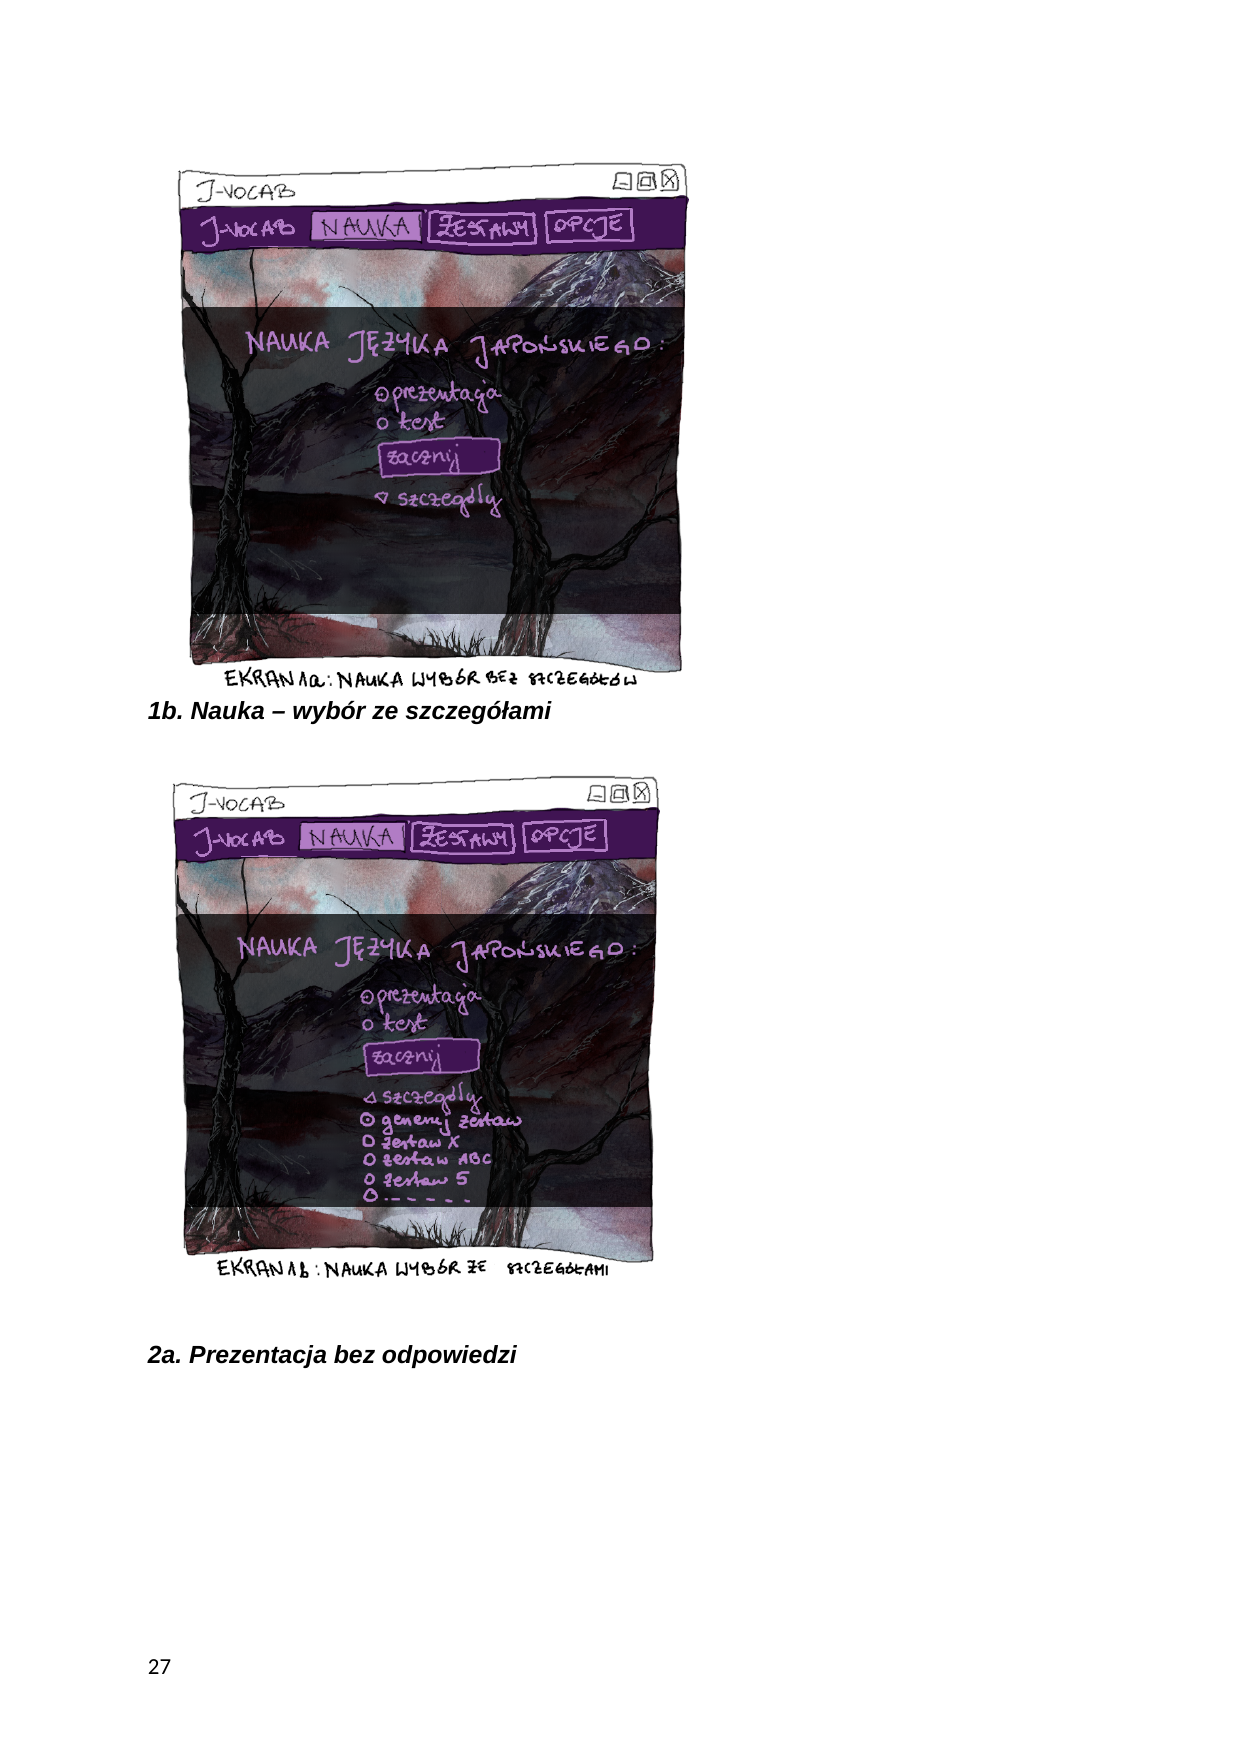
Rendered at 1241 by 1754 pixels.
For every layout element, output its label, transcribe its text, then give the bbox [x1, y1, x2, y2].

subtitle 1b. Nauka – wybór ze szczegółami [148, 148, 1093, 725]
picture [148, 147, 714, 695]
picture [144, 761, 684, 1284]
subtitle 2a. Prezentacja bez odpowiedzi [148, 1341, 1093, 1369]
